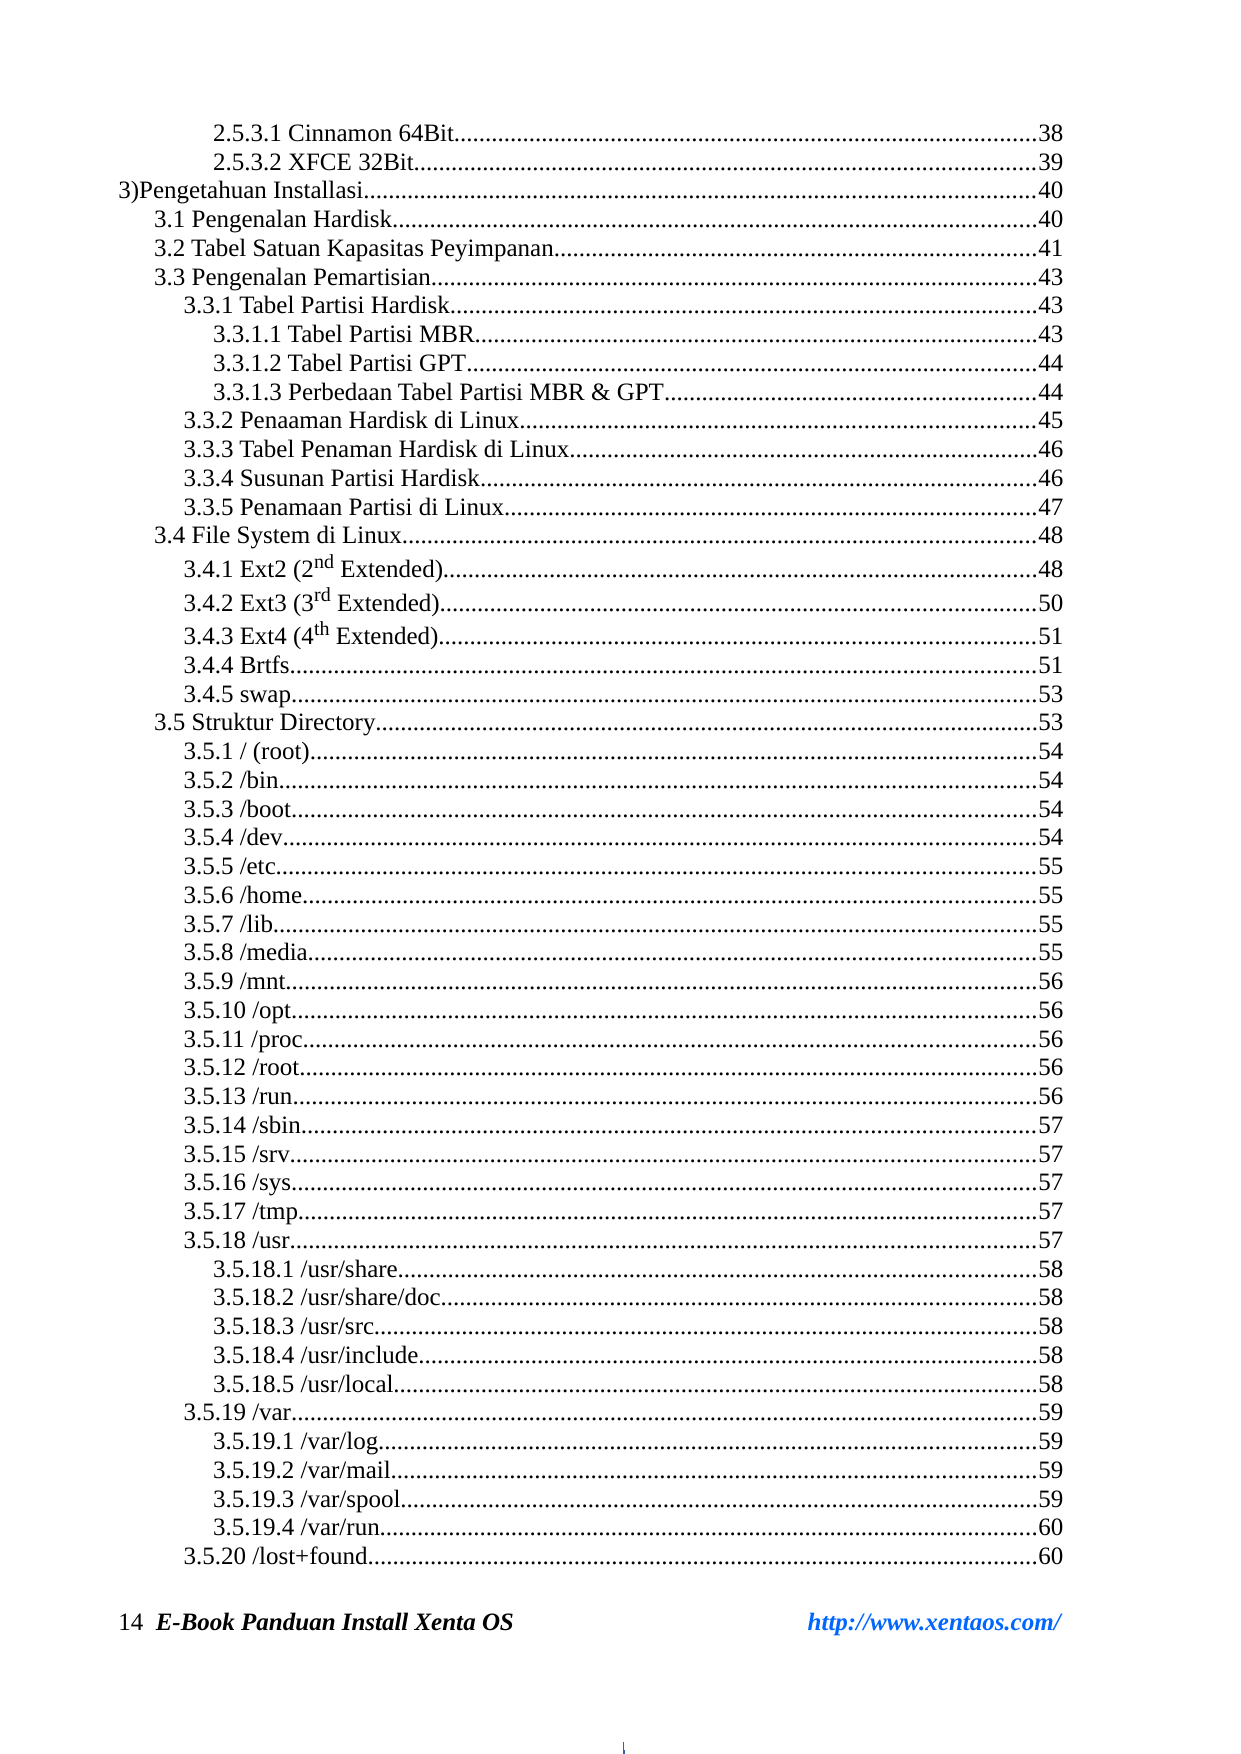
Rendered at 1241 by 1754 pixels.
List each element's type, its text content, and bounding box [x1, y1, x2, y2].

text 3.5.20 /lost+found 60 [177, 1541, 1063, 1570]
text 3.5.19.4 /var/run 60 [207, 1512, 1063, 1541]
text 3.5.13 /run 56 [177, 1081, 1063, 1110]
text 3.4.3 Ext4 (4th Extended) 51 [177, 616, 1063, 650]
text 3)Pengetahuan Installasi 40 [118, 176, 1063, 204]
text 3.5.18 /usr 57 [177, 1225, 1063, 1254]
text 3.5.19 /var 59 [177, 1397, 1063, 1426]
text 3.5.2 /bin 54 [177, 765, 1063, 794]
text 2.5.3.2 XFCE 32Bit 39 [207, 147, 1063, 176]
text 3.4 File System di Linux 48 [148, 521, 1063, 549]
text 3.4.1 Ext2 (2nd Extended) 48 [177, 549, 1063, 583]
text 3.4.4 Brtfs 51 [177, 650, 1063, 679]
text 3.3.3 Tabel Penaman Hardisk di Linux 46 [177, 434, 1063, 463]
text 3.5.6 /home 55 [177, 880, 1063, 909]
text 3.5.19.1 /var/log 59 [207, 1426, 1063, 1455]
text 3.3.1.3 Perbedaan Tabel Partisi MBR & GPT 44 [207, 377, 1063, 406]
text 3.5.14 /sbin 57 [177, 1110, 1063, 1139]
text 3.5.19.2 /var/mail 59 [207, 1455, 1063, 1484]
text 3.5.1 / (root) 54 [177, 736, 1063, 765]
text 3.3.4 Susunan Partisi Hardisk 46 [177, 463, 1063, 492]
text 3.5.19.3 /var/spool 59 [207, 1484, 1063, 1512]
text 3.5.15 /srv 57 [177, 1139, 1063, 1167]
text 3.3.5 Penamaan Partisi di Linux 47 [177, 492, 1063, 521]
text 3.5.18.4 /usr/include 58 [207, 1340, 1063, 1369]
text 3.5.16 /sys 57 [177, 1167, 1063, 1196]
text 3.5 Struktur Directory 53 [148, 707, 1063, 736]
text 3.3.2 Penaaman Hardisk di Linux 45 [177, 406, 1063, 434]
text 3.5.12 /root 56 [177, 1052, 1063, 1081]
text 3.5.3 /boot 54 [177, 794, 1063, 822]
text 3.5.18.3 /usr/src 58 [207, 1311, 1063, 1340]
text 2.5.3.1 Cinnamon 64Bit 38 [207, 118, 1063, 147]
text 3.5.7 /lib 55 [177, 909, 1063, 937]
text 3.5.18.5 /usr/local 58 [207, 1369, 1063, 1397]
text 3.4.5 swap 53 [177, 679, 1063, 707]
text 3.5.17 /tmp 57 [177, 1196, 1063, 1225]
text 3.3.1.2 Tabel Partisi GPT 44 [207, 348, 1063, 377]
text 3.5.11 /proc 56 [177, 1024, 1063, 1052]
text 3.4.2 Ext3 (3rd Extended) 50 [177, 583, 1063, 616]
text 3.3.1.1 Tabel Partisi MBR 43 [207, 319, 1063, 348]
text 3.5.18.2 /usr/share/doc 58 [207, 1282, 1063, 1311]
text 3.3.1 Tabel Partisi Hardisk 43 [177, 291, 1063, 319]
text 3.5.8 /media 55 [177, 937, 1063, 966]
text 3.5.5 /etc 55 [177, 851, 1063, 880]
text 3.5.18.1 /usr/share 58 [207, 1254, 1063, 1282]
text 3.5.4 /dev 54 [177, 822, 1063, 851]
text 3.5.10 /opt 56 [177, 995, 1063, 1024]
text 3.2 Tabel Satuan Kapasitas Peyimpanan 41 [148, 233, 1063, 262]
text 3.1 Pengenalan Hardisk 40 [148, 204, 1063, 233]
text 3.3 Pengenalan Pemartisian 43 [148, 262, 1063, 291]
text 3.5.9 /mnt 56 [177, 966, 1063, 995]
